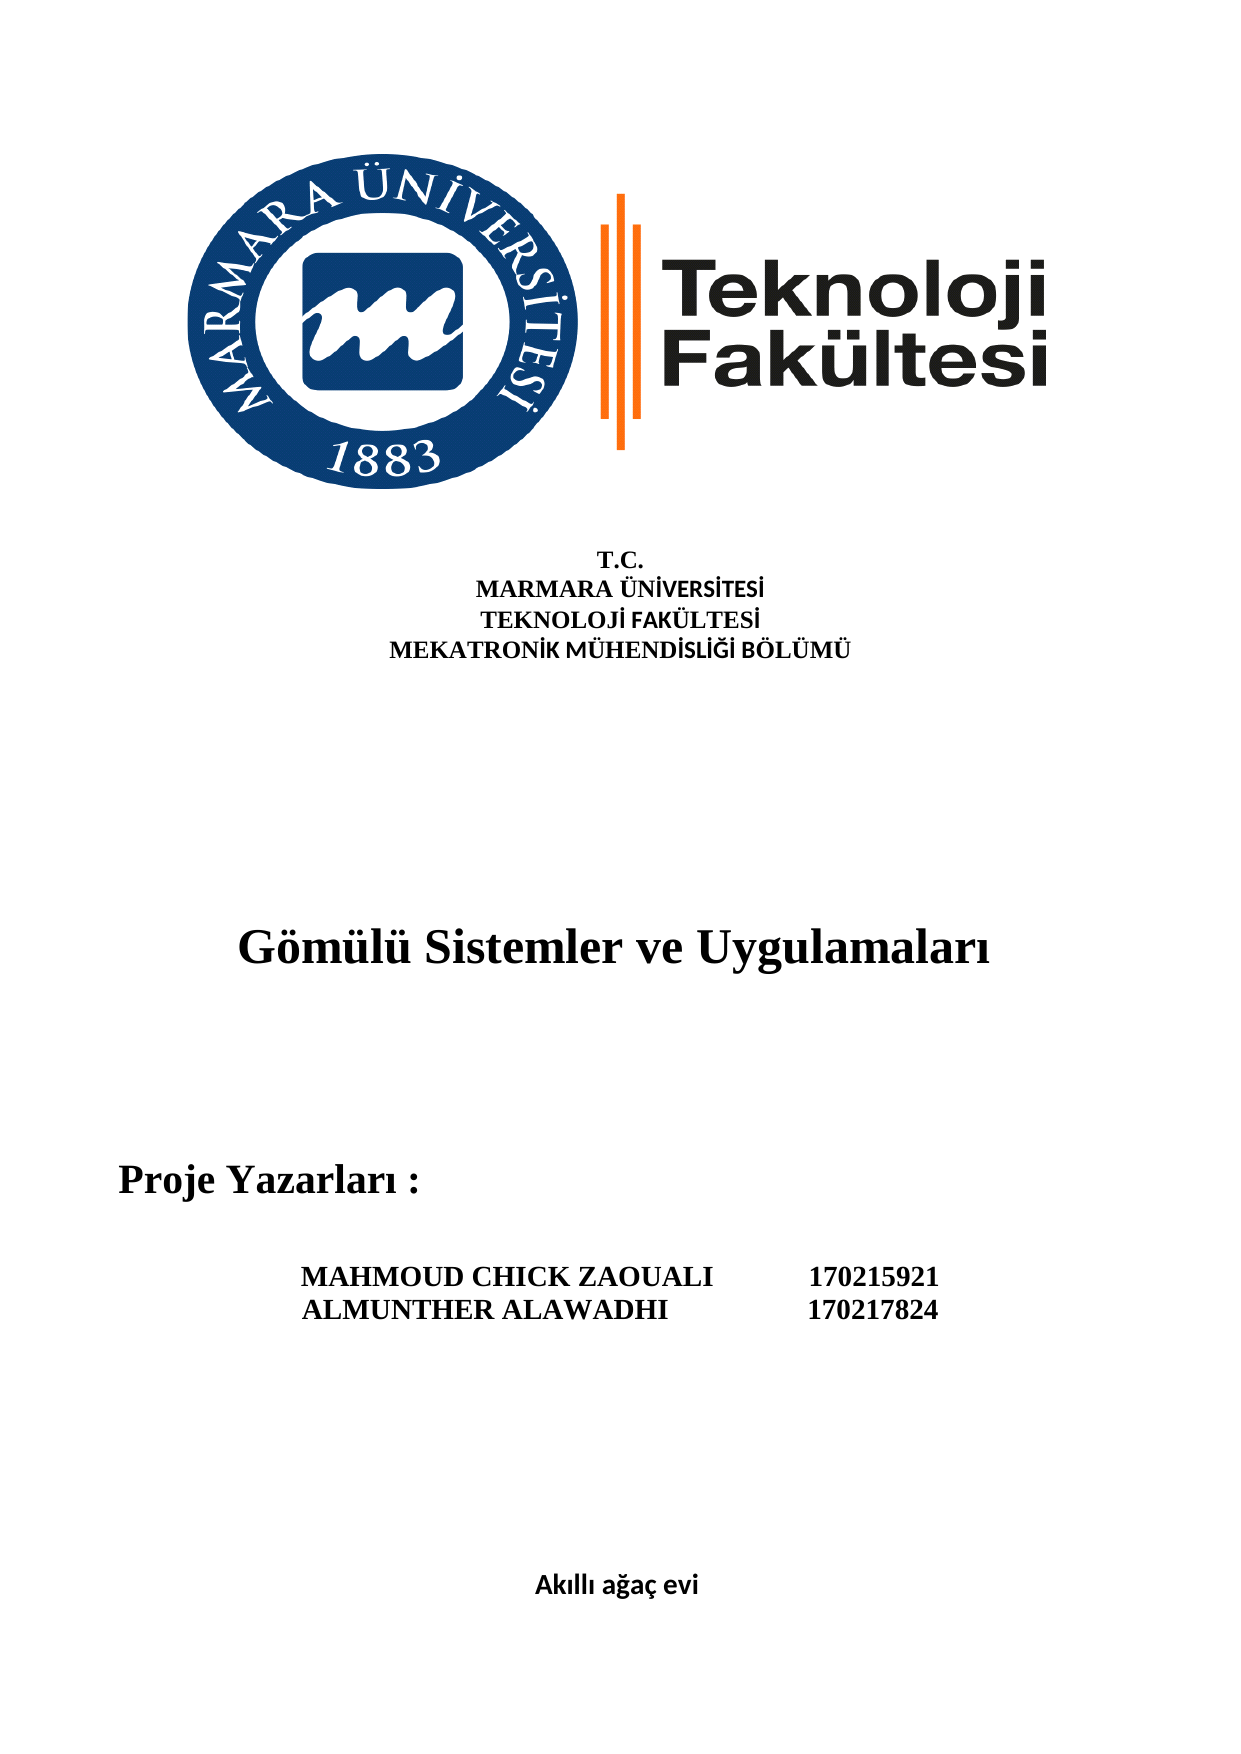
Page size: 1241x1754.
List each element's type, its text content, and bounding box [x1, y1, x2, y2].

text Gömülü Sistemler ve Uygulamaları [118, 917, 1122, 975]
text TEKNOLOJİ FAKÜLTESİ [118, 604, 1122, 634]
text Akıllı ağaç evi [118, 1566, 1122, 1601]
text MEKATRONİK MÜHENDİSLİĞİ BÖLÜMÜ [118, 634, 1122, 665]
text MARMARA ÜNİVERSİTESİ [118, 573, 1122, 604]
text MAHMOUD CHICK ZAOUALI 170215921 [118, 1259, 1122, 1292]
text ALMUNTHER ALAWADHI 170217824 [118, 1292, 1122, 1326]
text Proje Yazarları : [118, 1155, 1122, 1203]
text T.C. [118, 545, 1122, 573]
